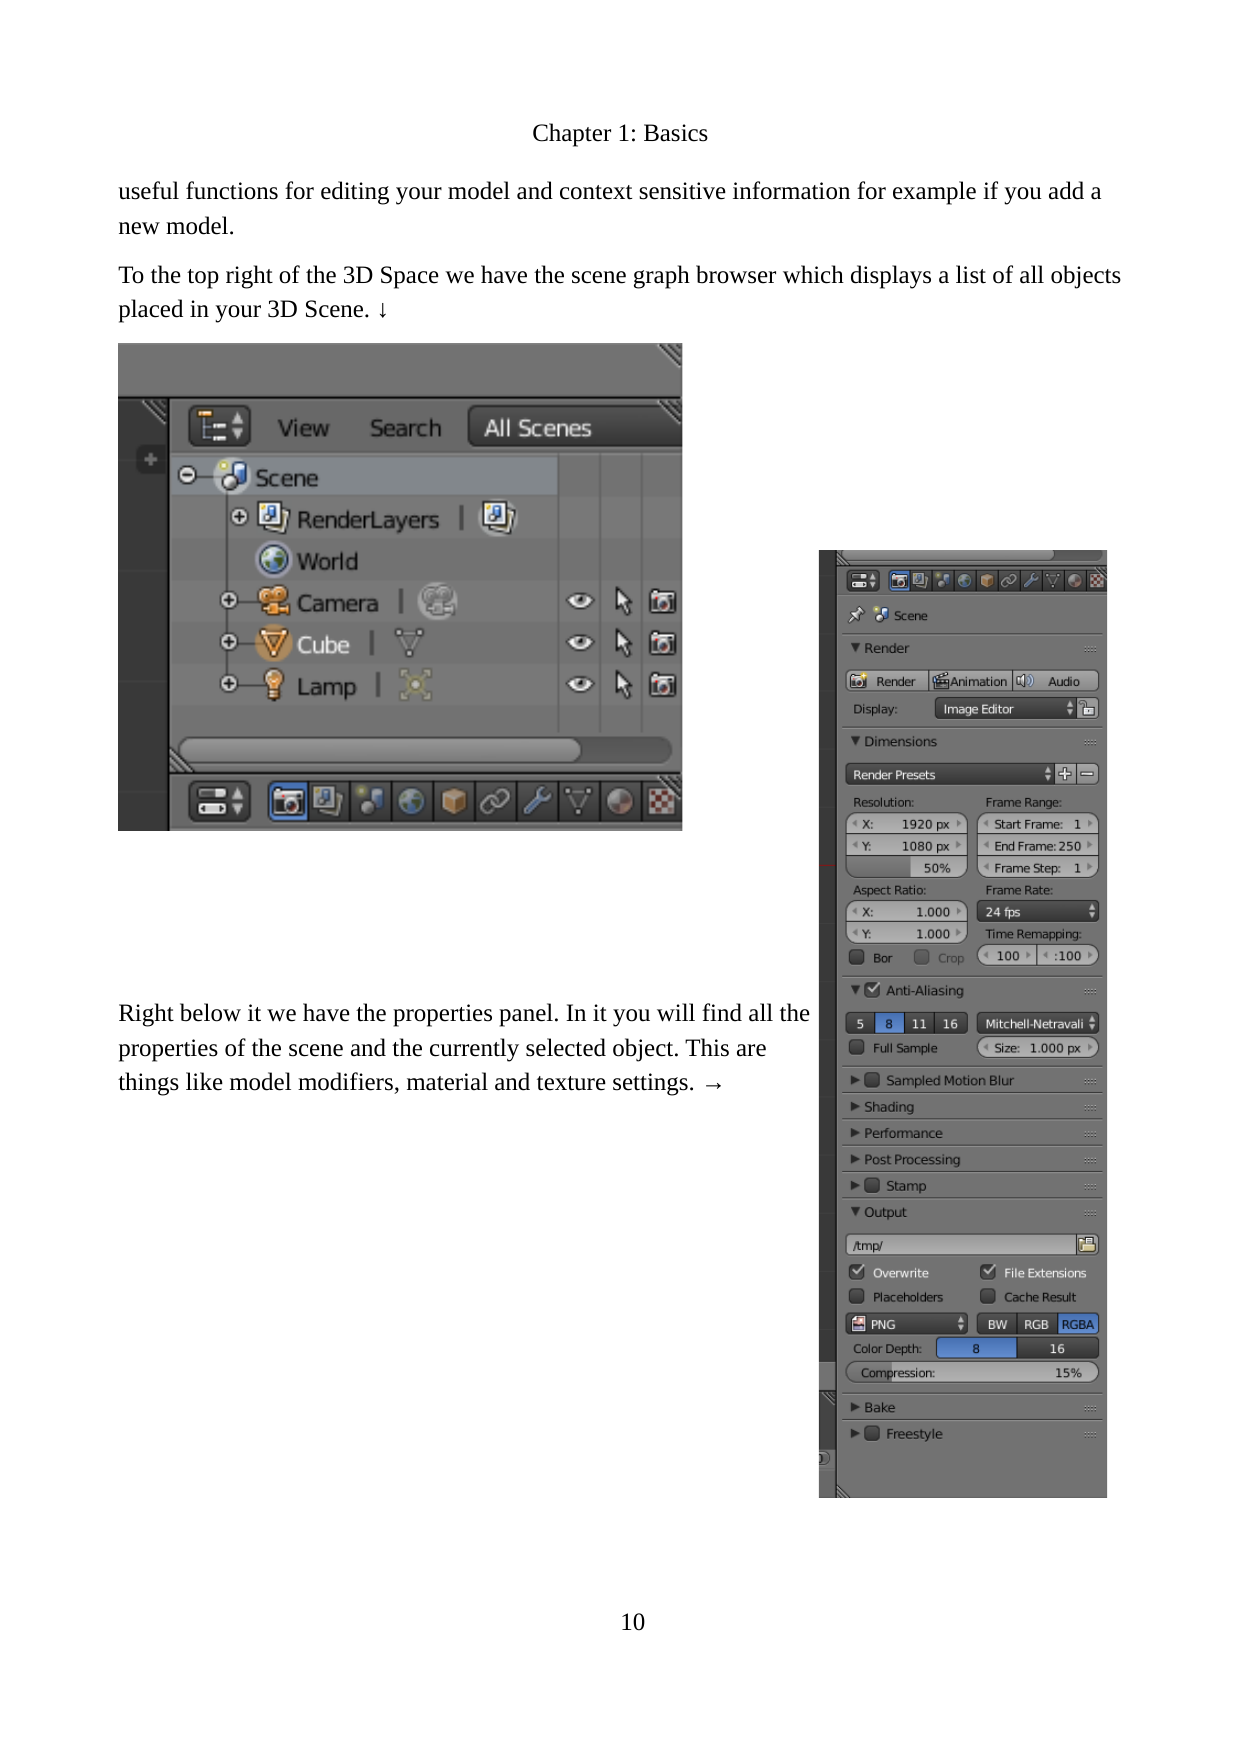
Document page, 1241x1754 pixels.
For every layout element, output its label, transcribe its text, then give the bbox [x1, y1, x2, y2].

picture [118, 343, 683, 831]
picture [818, 550, 1108, 1498]
text Right below it we have the properties panel. In it you will find all the properties of the scene and the currently selected object. This are things like model modifiers, material and texture settings. → [118, 998, 818, 1096]
text To the top right of the 3D Space we have the scene graph browser which displays a list of all objects placed in your 3D Scene. ↓ [118, 260, 1122, 323]
text useful functions for editing your model and context sensitive information for example if you add a new model. [118, 176, 1122, 239]
